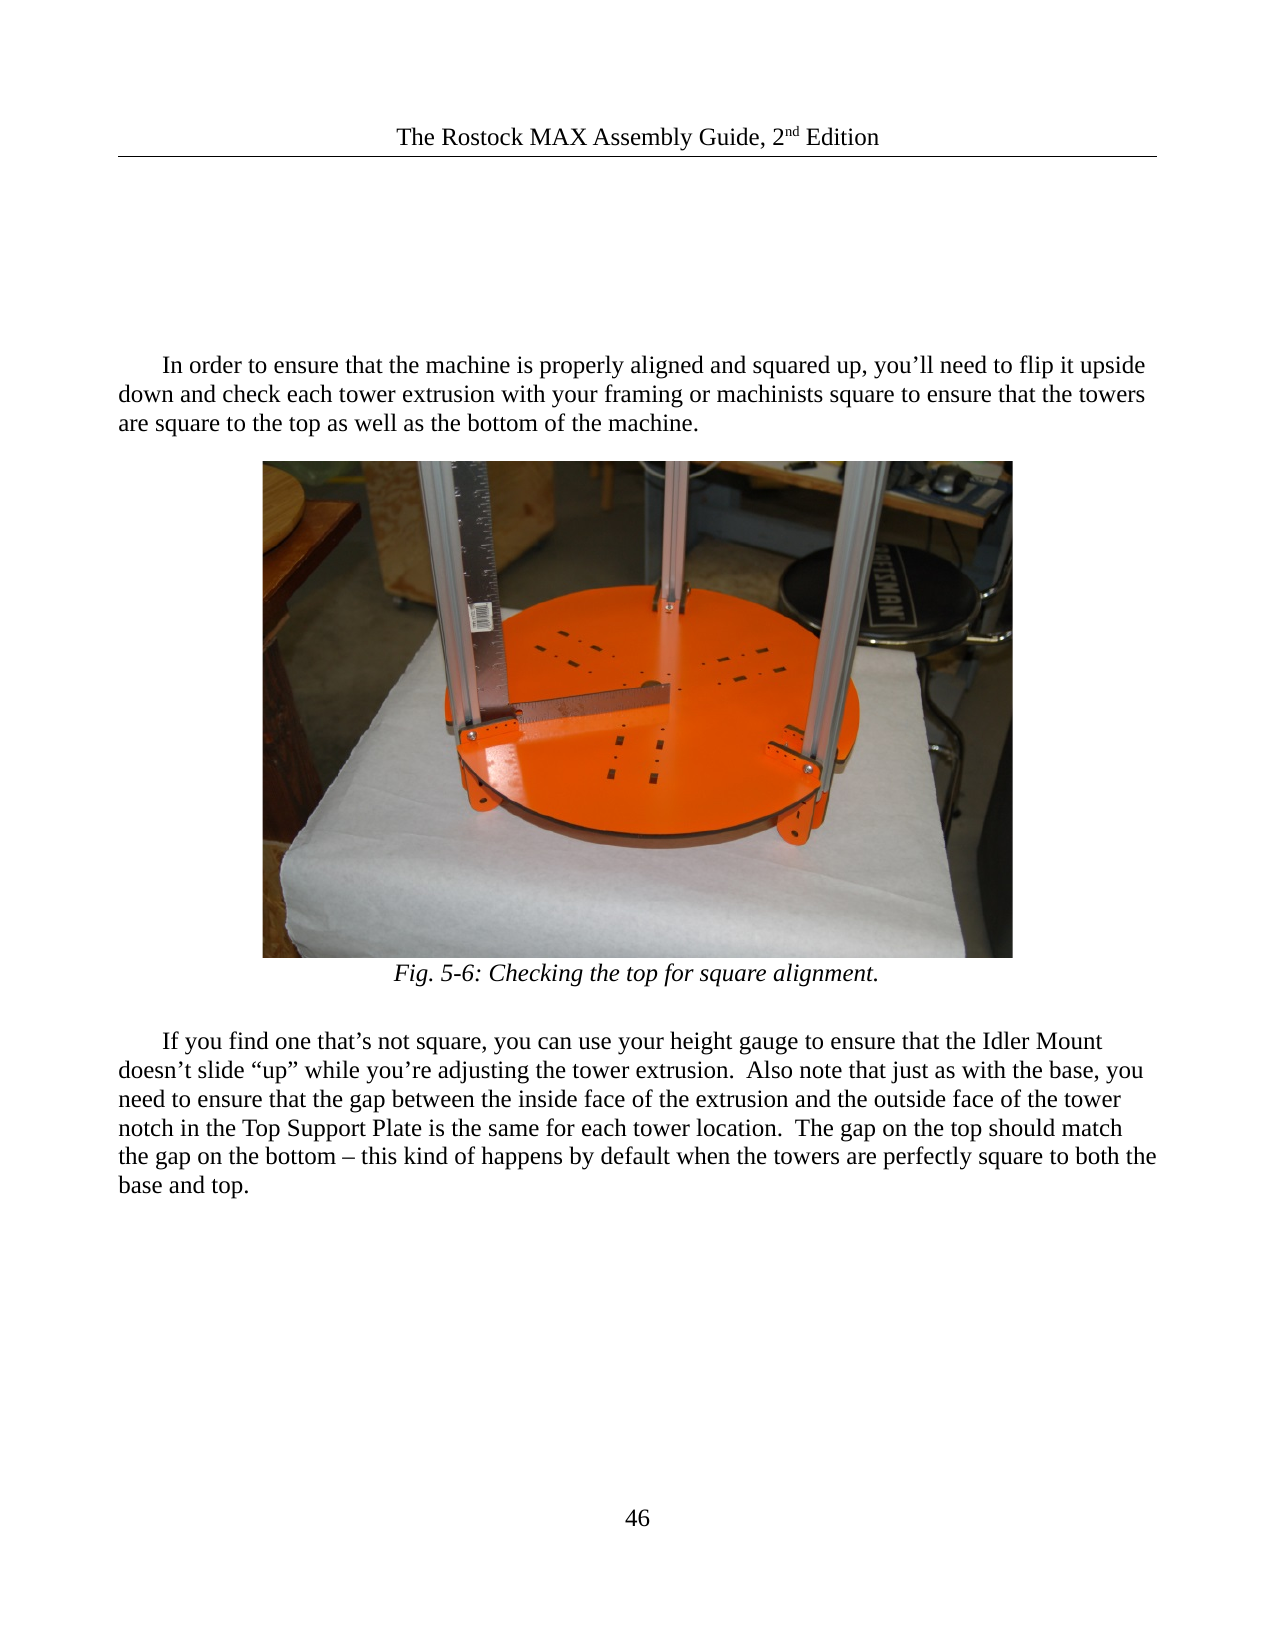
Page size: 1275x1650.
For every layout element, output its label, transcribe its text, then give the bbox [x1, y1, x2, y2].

text If you find one that’s not square, you can use your height gauge to ensure that the Idler Mount doesn’t slide “up” while you’re adjusting the tower extrusion. Also note that just as with the base, you need to ensure that the gap between the inside face of the extrusion and the outside face of the tower notch in the Top Support Plate is the same for each tower location. The gap on the top should match the gap on the bottom – this kind of happens by default when the towers are perfectly square to both the base and top. [118, 1026, 1157, 1199]
picture [262, 461, 1013, 958]
text In order to ensure that the machine is properly aligned and squared up, you’ll need to flip it upside down and check each tower extrusion with your framing or machinists square to ensure that the towers are square to the top as well as the bottom of the machine. [118, 350, 1157, 436]
text Fig. 5-6: Checking the top for square alignment. [262, 958, 1012, 987]
